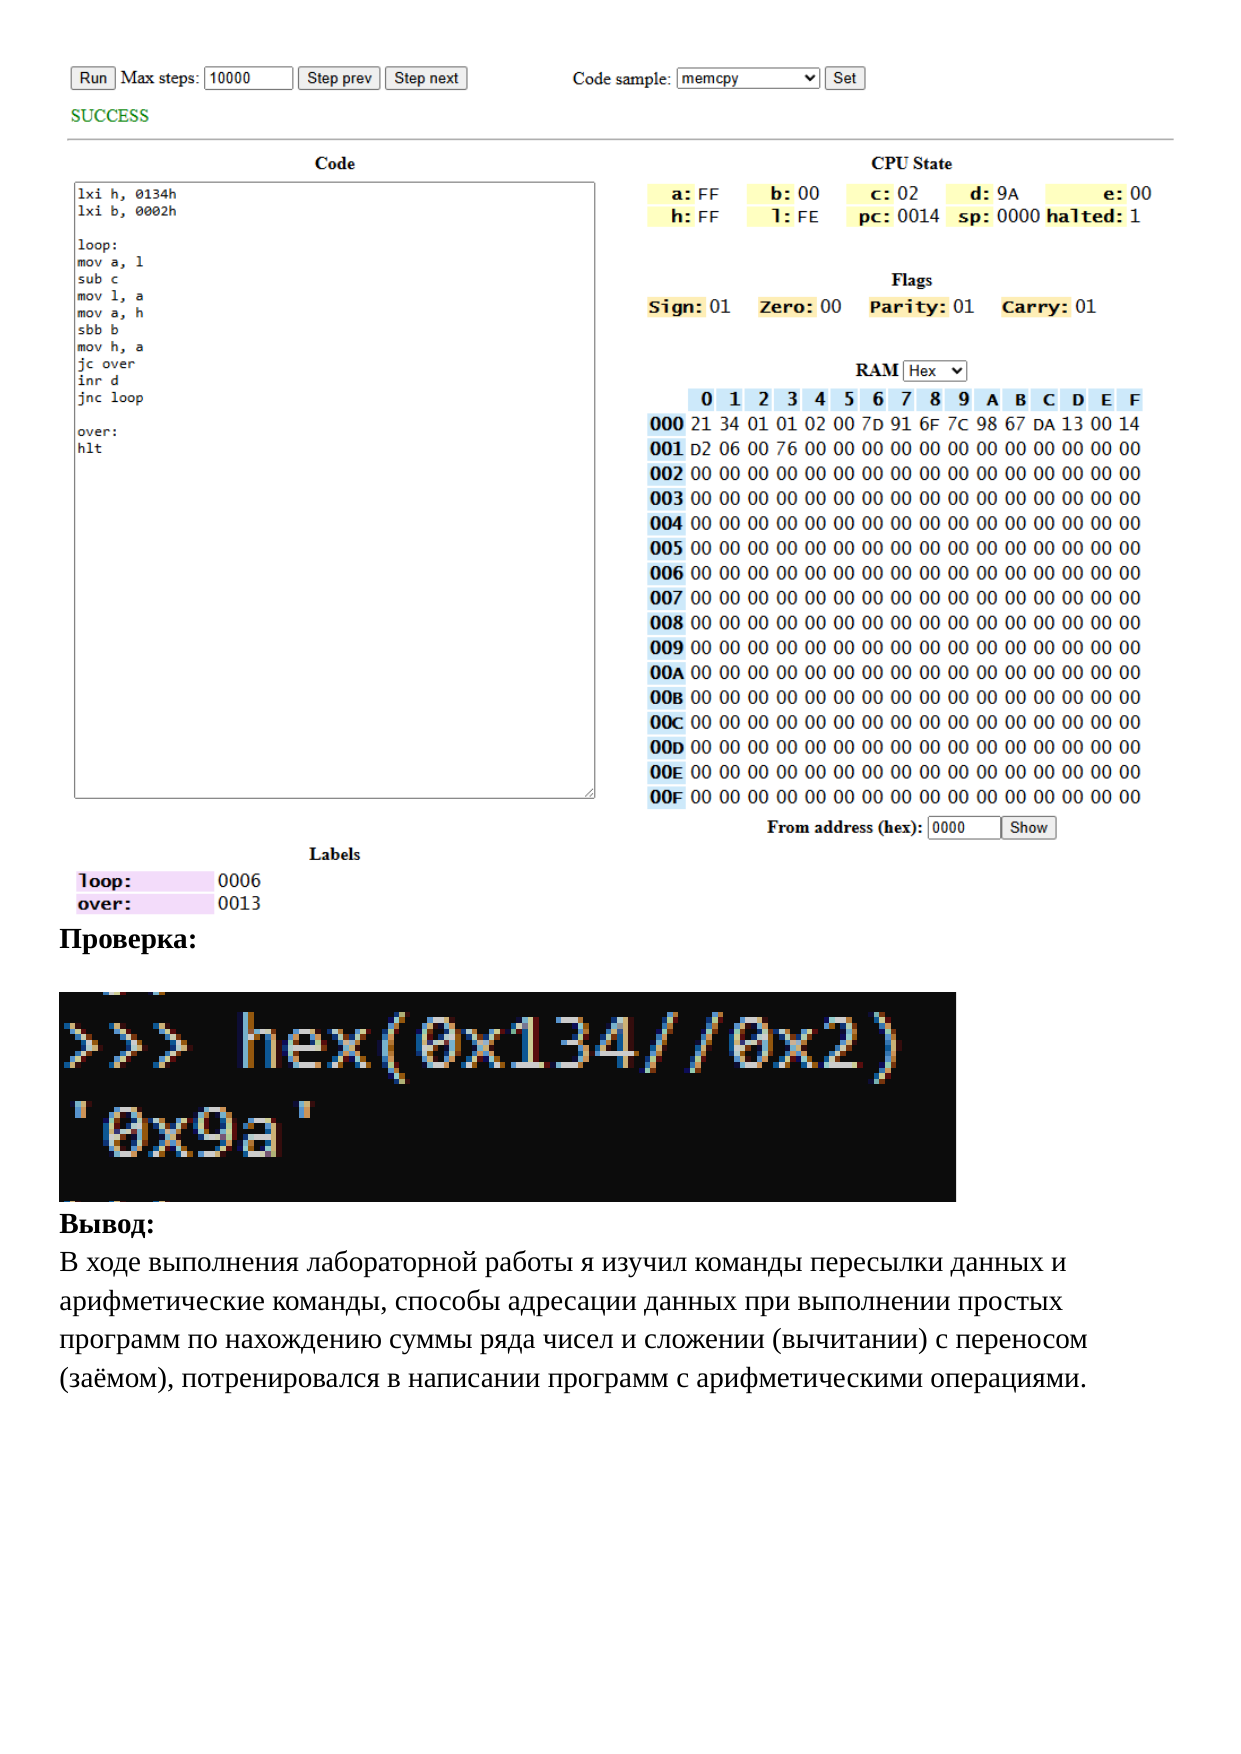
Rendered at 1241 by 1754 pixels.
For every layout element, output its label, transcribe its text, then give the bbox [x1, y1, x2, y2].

text Проверка: [59, 921, 1181, 955]
text Вывод: [59, 1206, 1181, 1239]
picture [59, 59, 187, 917]
text В ходе выполнения лабораторной работы я изучил команды пересылки данных и арифметические команды, способы адресации данных при выполнении простых программ по нахождению суммы ряда чисел и сложении (вычитании) с переносом (заёмом), потренировался в написании программ с арифметическими операциями. [59, 1244, 1181, 1394]
picture [59, 1073, 94, 1202]
